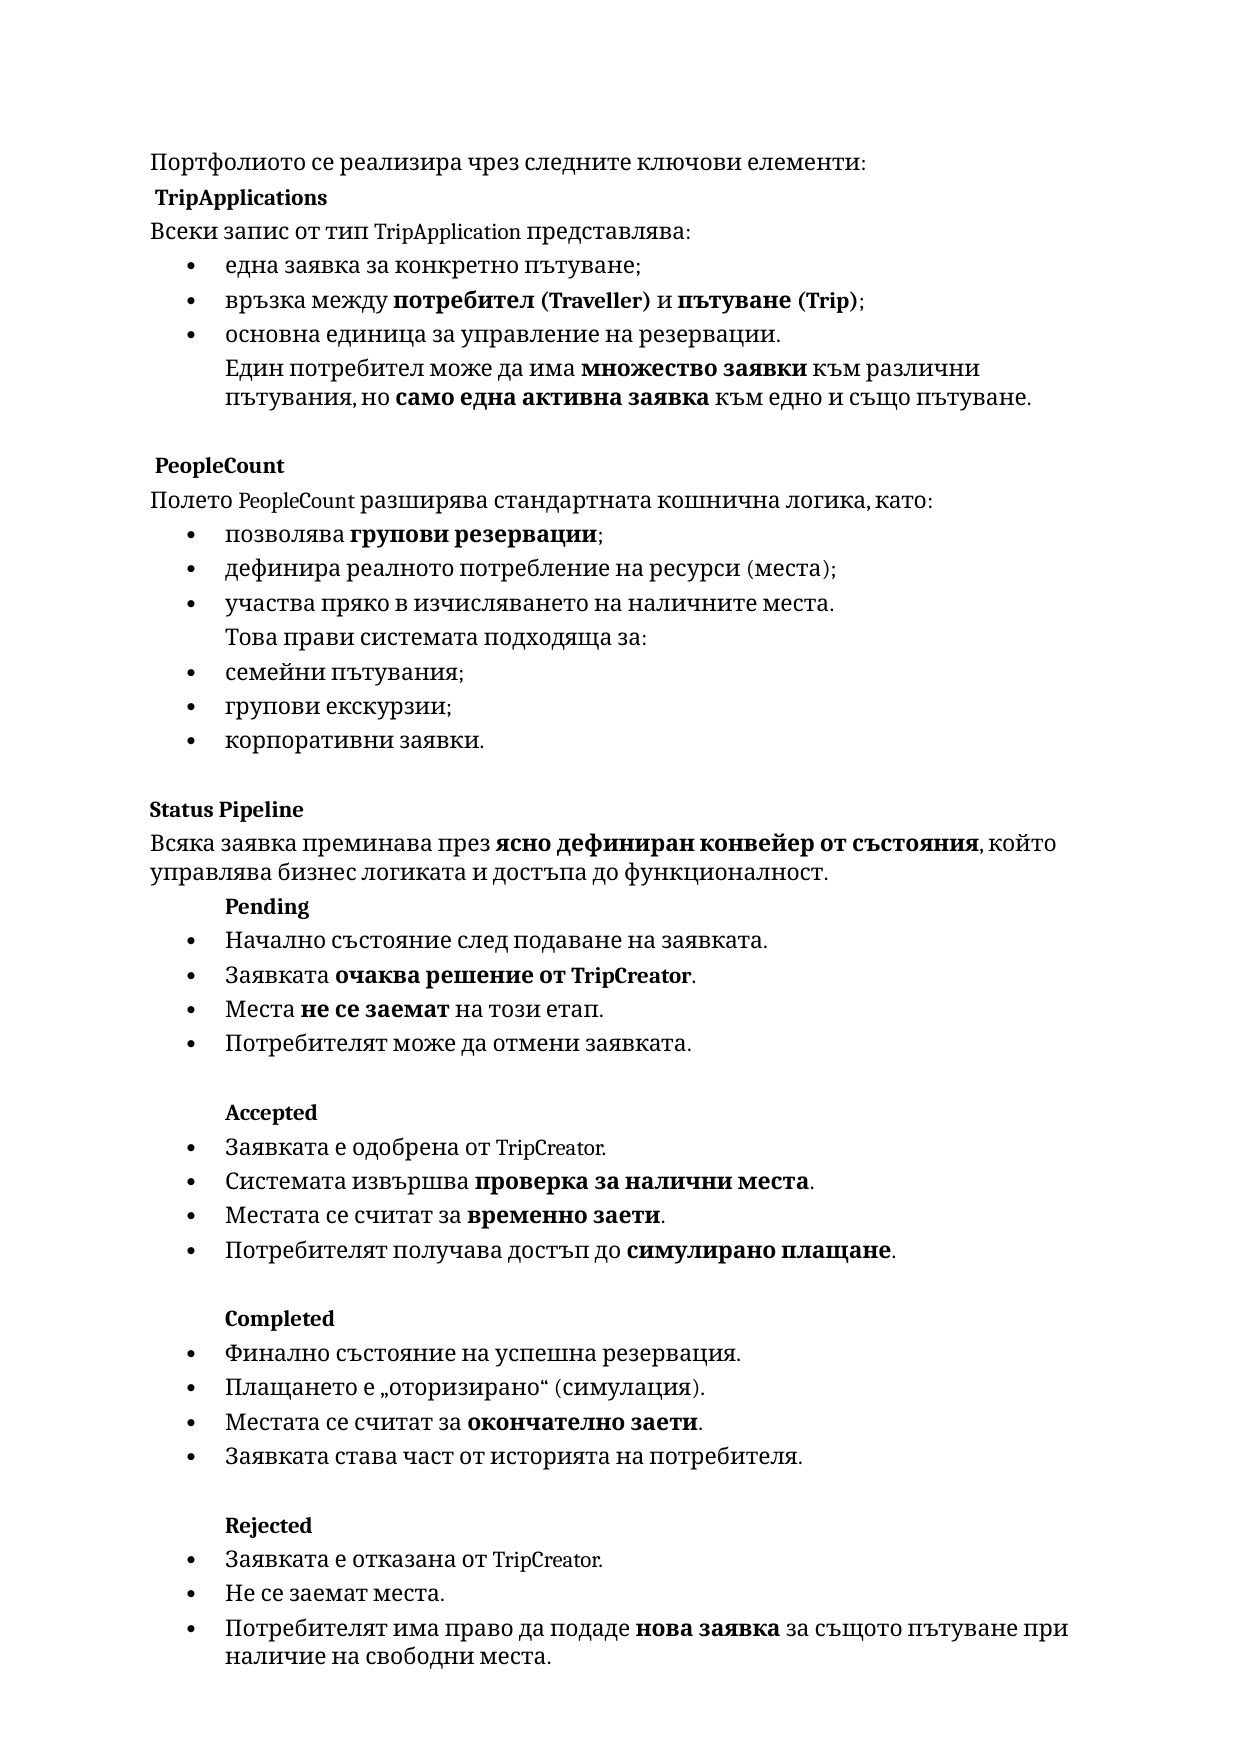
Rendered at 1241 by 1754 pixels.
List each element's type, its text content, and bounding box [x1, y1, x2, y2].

list основна единица за управление на резервации. [187, 322, 1090, 348]
text Портфолиото се реализира чрез следните ключови елементи: [150, 150, 1090, 176]
text Pending [225, 894, 1090, 920]
list Финално състояние на успешна резервация. [187, 1341, 1090, 1367]
list Потребителят получава достъп до симулирано плащане. [187, 1237, 1090, 1264]
list Не се заемат места. [187, 1581, 1090, 1608]
text Един потребител може да има множество заявки към различни пътувания, но само една активна заявка към едно и също пътуване. [225, 356, 1090, 411]
list Системата извършва проверка за налични места. [187, 1169, 1090, 1195]
text Това прави системата подходяща за: [225, 625, 1090, 651]
list Местата се считат за временно заети. [187, 1203, 1090, 1229]
list Начално състояние след подаване на заявката. [187, 928, 1090, 954]
list Заявката очаква решение от TripCreator. [187, 962, 1090, 989]
text Status Pipeline [150, 797, 1090, 823]
list Заявката е отказана от TripCreator. [187, 1547, 1090, 1573]
list участва пряко в изчисляването на наличните места. [187, 591, 1090, 617]
list Потребителят има право да подаде нова заявка за същото пътуване при наличие на свободни места. [187, 1616, 1090, 1670]
list семейни пътувания; [187, 659, 1090, 686]
text Полето PeopleCount разширява стандартната кошнична логика, като: [150, 487, 1090, 514]
text TripApplications [150, 184, 1090, 211]
list групови екскурзии; [187, 694, 1090, 720]
list корпоративни заявки. [187, 728, 1090, 754]
text PeopleCount [150, 453, 1090, 479]
list Заявката става част от историята на потребителя. [187, 1444, 1090, 1470]
list дефинира реалното потребление на ресурси (места); [187, 556, 1090, 583]
text Всеки запис от тип TripApplication представлява: [150, 219, 1090, 245]
text Completed [225, 1306, 1090, 1333]
list Местата се считат за окончателно заети. [187, 1409, 1090, 1436]
list Заявката е одобрена от TripCreator. [187, 1134, 1090, 1161]
list Плащането е „оторизирано“ (симулация). [187, 1375, 1090, 1401]
text Accepted [225, 1100, 1090, 1126]
list Потребителят може да отмени заявката. [187, 1031, 1090, 1058]
list една заявка за конкретно пътуване; [187, 253, 1090, 279]
list Места не се заемат на този етап. [187, 997, 1090, 1023]
list позволява групови резервации; [187, 522, 1090, 548]
list връзка между потребител (Traveller) и пътуване (Trip); [187, 287, 1090, 314]
text Rejected [225, 1512, 1090, 1539]
text Всяка заявка преминава през ясно дефиниран конвейер от състояния, който управлява бизнес логиката и достъпа до функционалност. [150, 831, 1090, 886]
